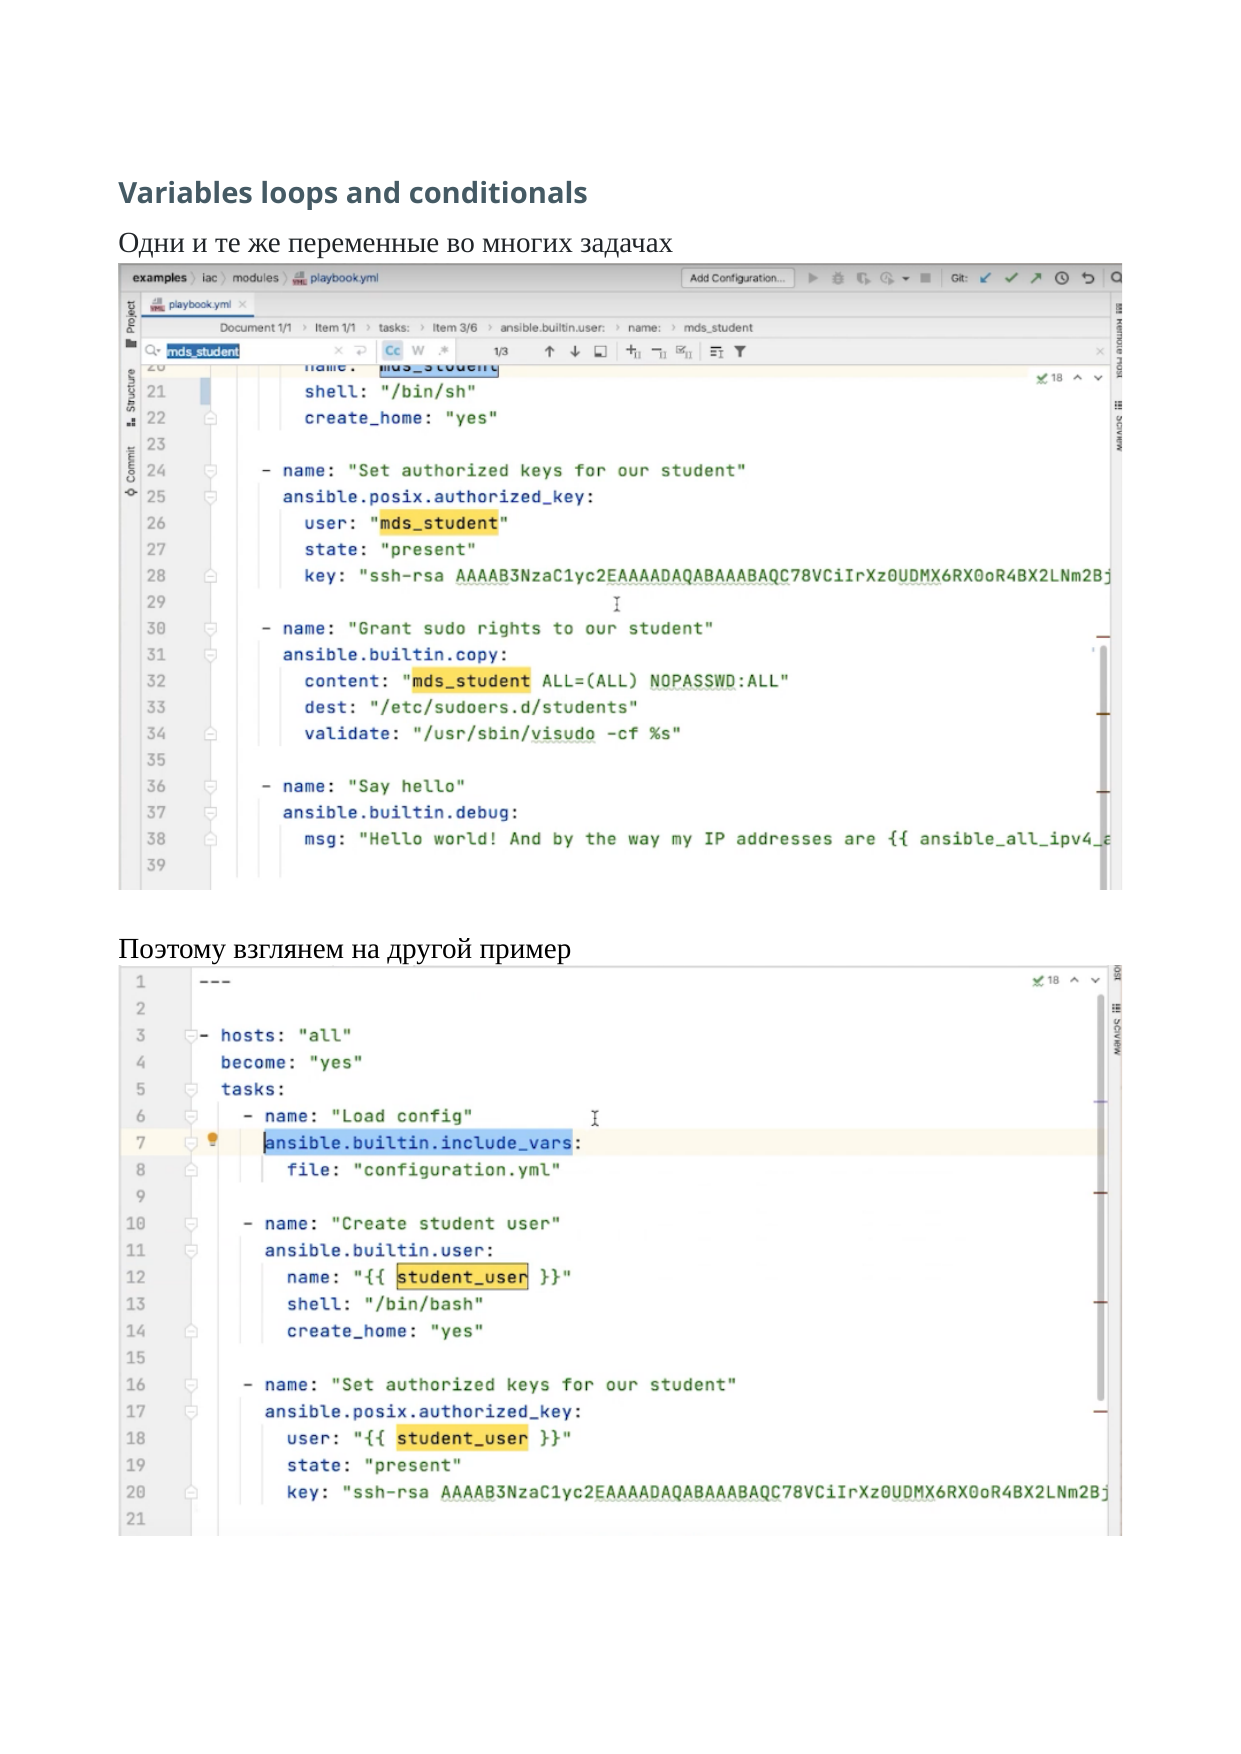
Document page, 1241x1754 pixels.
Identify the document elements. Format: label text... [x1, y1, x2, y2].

picture [118, 965, 1123, 1536]
text Поэтому взглянем на другой пример [118, 931, 1122, 965]
picture [118, 263, 1123, 890]
text Одни и те же переменные во многих задачах [118, 225, 1122, 258]
subtitle Variables loops and conditionals [118, 172, 1122, 212]
